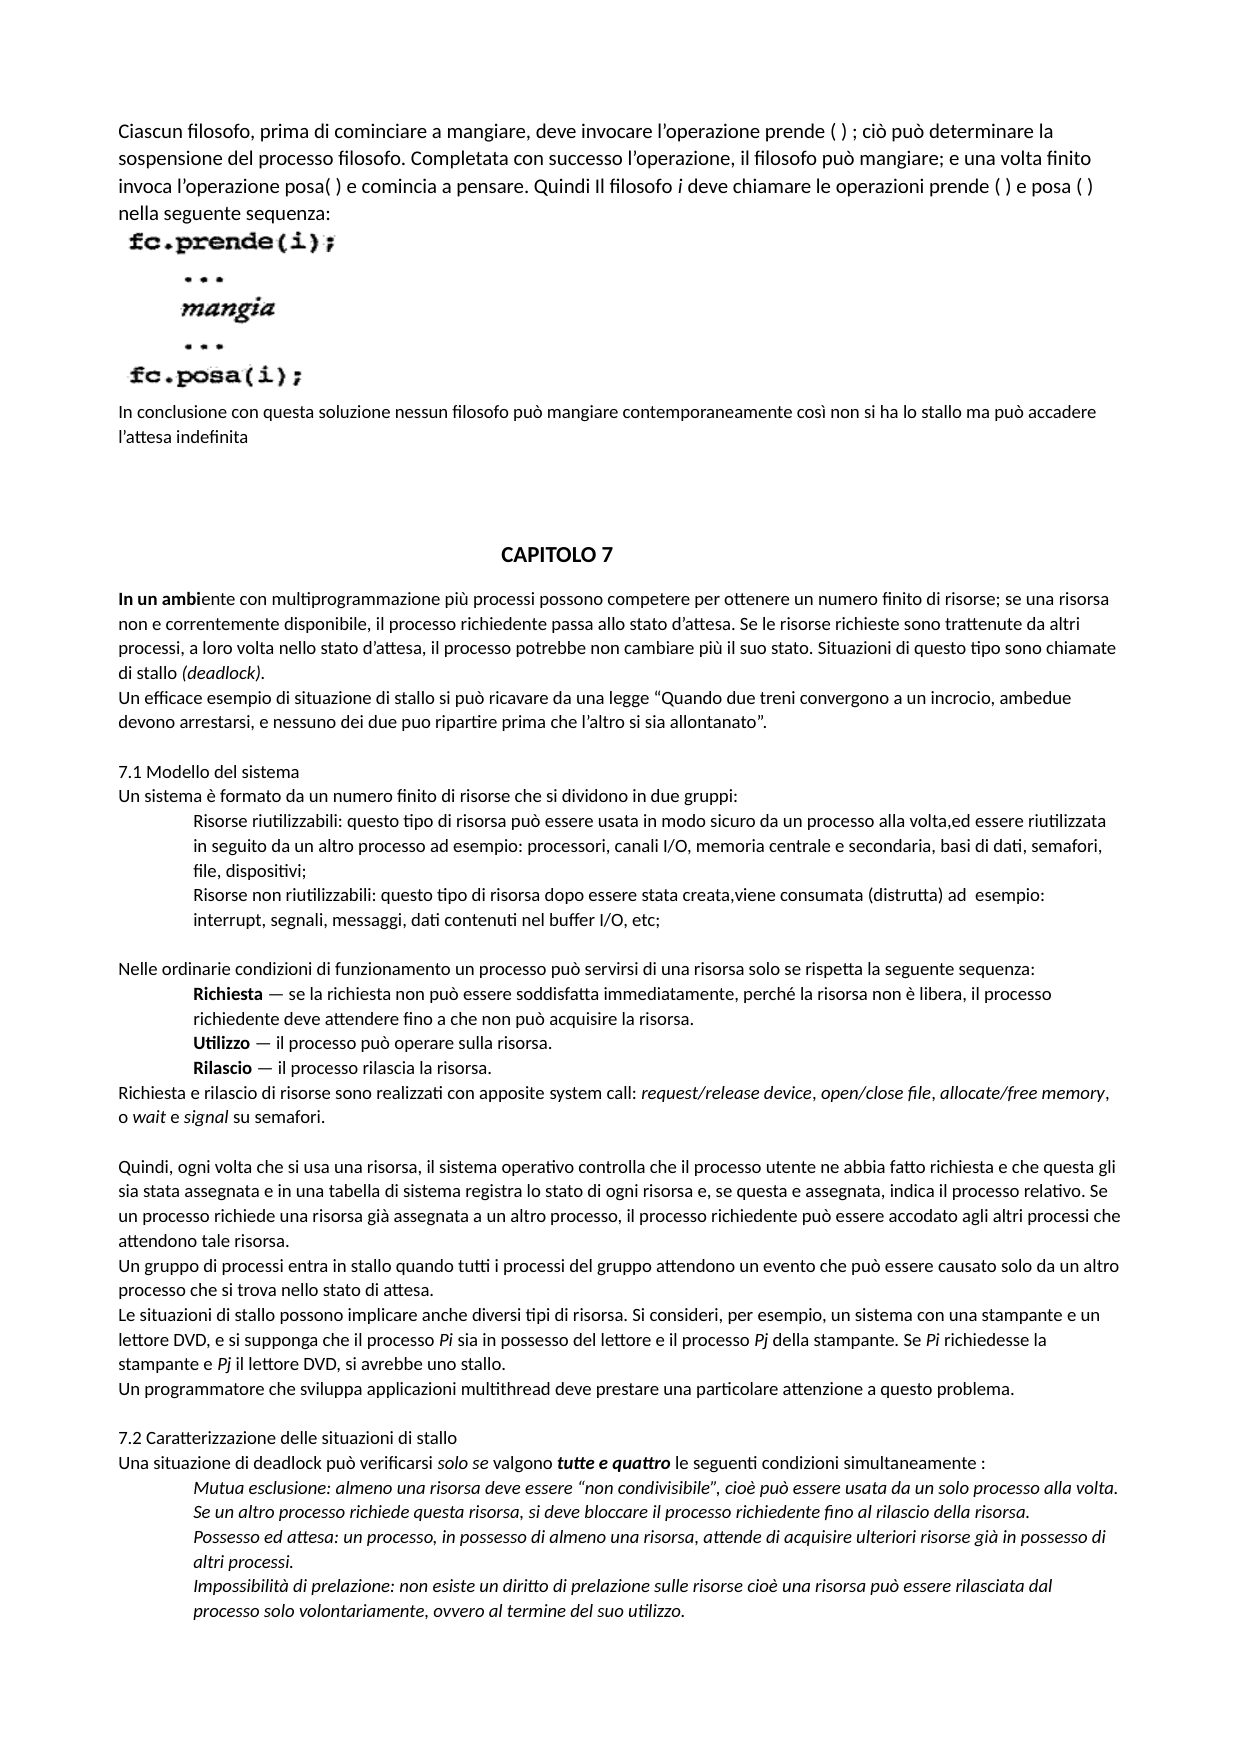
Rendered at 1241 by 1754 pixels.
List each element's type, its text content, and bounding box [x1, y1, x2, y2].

text Una situazione di deadlock può verificarsi solo se valgono tutte e quattro le seguenti condizioni simultaneamente : [118, 1451, 1122, 1474]
text Un efficace esempio di situazione di stallo si può ricavare da una legge “Quando due treni convergono a un incrocio, ambedue devono arrestarsi, e nessuno dei due puo ripartire prima che l’altro si sia allontanato”. [118, 686, 1122, 733]
text Quindi, ogni volta che si usa una risorsa, il sistema operativo controlla che il processo utente ne abbia fatto richiesta e che questa gli sia stata assegnata e in una tabella di sistema registra lo stato di ogni risorsa e, se questa e assegnata, indica il processo relativo. Se un processo richiede una risorsa già assegnata a un altro processo, il processo richiedente può essere accodato agli altri processi che attendono tale risorsa. [118, 1155, 1122, 1252]
list Utilizzo — il processo può operare sulla risorsa. [193, 1032, 1122, 1054]
list Possesso ed attesa: un processo, in possesso di almeno una risorsa, attende di acquisire ulteriori risorse già in possesso di altri processi. [193, 1525, 1122, 1573]
text 7.2 Caratterizzazione delle situazioni di stallo [118, 1427, 1122, 1449]
list Risorse non riutilizzabili: questo tipo di risorsa dopo essere stata creata,viene consumata (distrutta) ad esempio: interrupt, segnali, messaggi, dati contenuti nel buffer I/O, etc; [193, 883, 1122, 931]
text Un gruppo di processi entra in stallo quando tutti i processi del gruppo attendono un evento che può essere causato solo da un altro processo che si trova nello stato di attesa. [118, 1254, 1122, 1301]
text Un programmatore che sviluppa applicazioni multithread deve prestare una particolare attenzione a questo problema. [118, 1377, 1122, 1400]
text Le situazioni di stallo possono implicare anche diversi tipi di risorsa. Si consideri, per esempio, un sistema con una stampante e un lettore DVD, e si supponga che il processo Pi sia in possesso del lettore e il processo Pj della stampante. Se Pi richiedesse la stampante e Pj il lettore DVD, si avrebbe uno stallo. [118, 1303, 1122, 1375]
text Un sistema è formato da un numero finito di risorse che si dividono in due gruppi: [118, 785, 1122, 808]
text Nelle ordinarie condizioni di funzionamento un processo può servirsi di una risorsa solo se rispetta la seguente sequenza: [118, 957, 1122, 980]
list Impossibilità di prelazione: non esiste un diritto di prelazione sulle risorse cioè una risorsa può essere rilasciata dal processo solo volontariamente, ovvero al termine del suo utilizzo. [193, 1575, 1122, 1622]
text CAPITOLO 7 [118, 540, 1122, 568]
text In un ambiente con multiprogrammazione più processi possono competere per ottenere un numero finito di risorse; se una risorsa non e correntemente disponibile, il processo richiedente passa allo stato d’attesa. Se le risorse richieste sono trattenute da altri processi, a loro volta nello stato d’attesa, il processo potrebbe non cambiare più il suo stato. Situazioni di questo tipo sono chiamate di stallo (deadlock). [118, 587, 1122, 684]
picture [118, 227, 342, 399]
list Risorse riutilizzabili: questo tipo di risorsa può essere usata in modo sicuro da un processo alla volta,ed essere riutilizzata in seguito da un altro processo ad esempio: processori, canali I/O, memoria centrale e secondaria, basi di dati, semafori, file, dispositivi; [193, 809, 1122, 882]
list Richiesta — se la richiesta non può essere soddisfatta immediatamente, perché la risorsa non è libera, il processo richiedente deve attendere fino a che non può acquisire la risorsa. [193, 982, 1122, 1030]
text Richiesta e rilascio di risorse sono realizzati con apposite system call: request/release device, open/close file, allocate/free memory, o wait e signal su semafori. [118, 1081, 1122, 1128]
text 7.1 Modello del sistema [118, 760, 1122, 783]
list Rilascio — il processo rilascia la risorsa. [193, 1056, 1122, 1079]
text Ciascun filosofo, prima di cominciare a mangiare, deve invocare l’operazione prende ( ) ; ciò può determinare la sospensione del processo filosofo. Completata con successo l’operazione, il filosofo può mangiare; e una volta finito invoca l’operazione posa( ) e comincia a pensare. Quindi Il filosofo i deve chiamare le operazioni prende ( ) e posa ( ) nella seguente sequenza: [118, 118, 1122, 226]
list Mutua esclusione: almeno una risorsa deve essere “non condivisibile”, cioè può essere usata da un solo processo alla volta. Se un altro processo richiede questa risorsa, si deve bloccare il processo richiedente fino al rilascio della risorsa. [193, 1476, 1122, 1523]
text In conclusione con questa soluzione nessun filosofo può mangiare contemporaneamente così non si ha lo stallo ma può accadere l’attesa indefinita [118, 400, 1122, 448]
